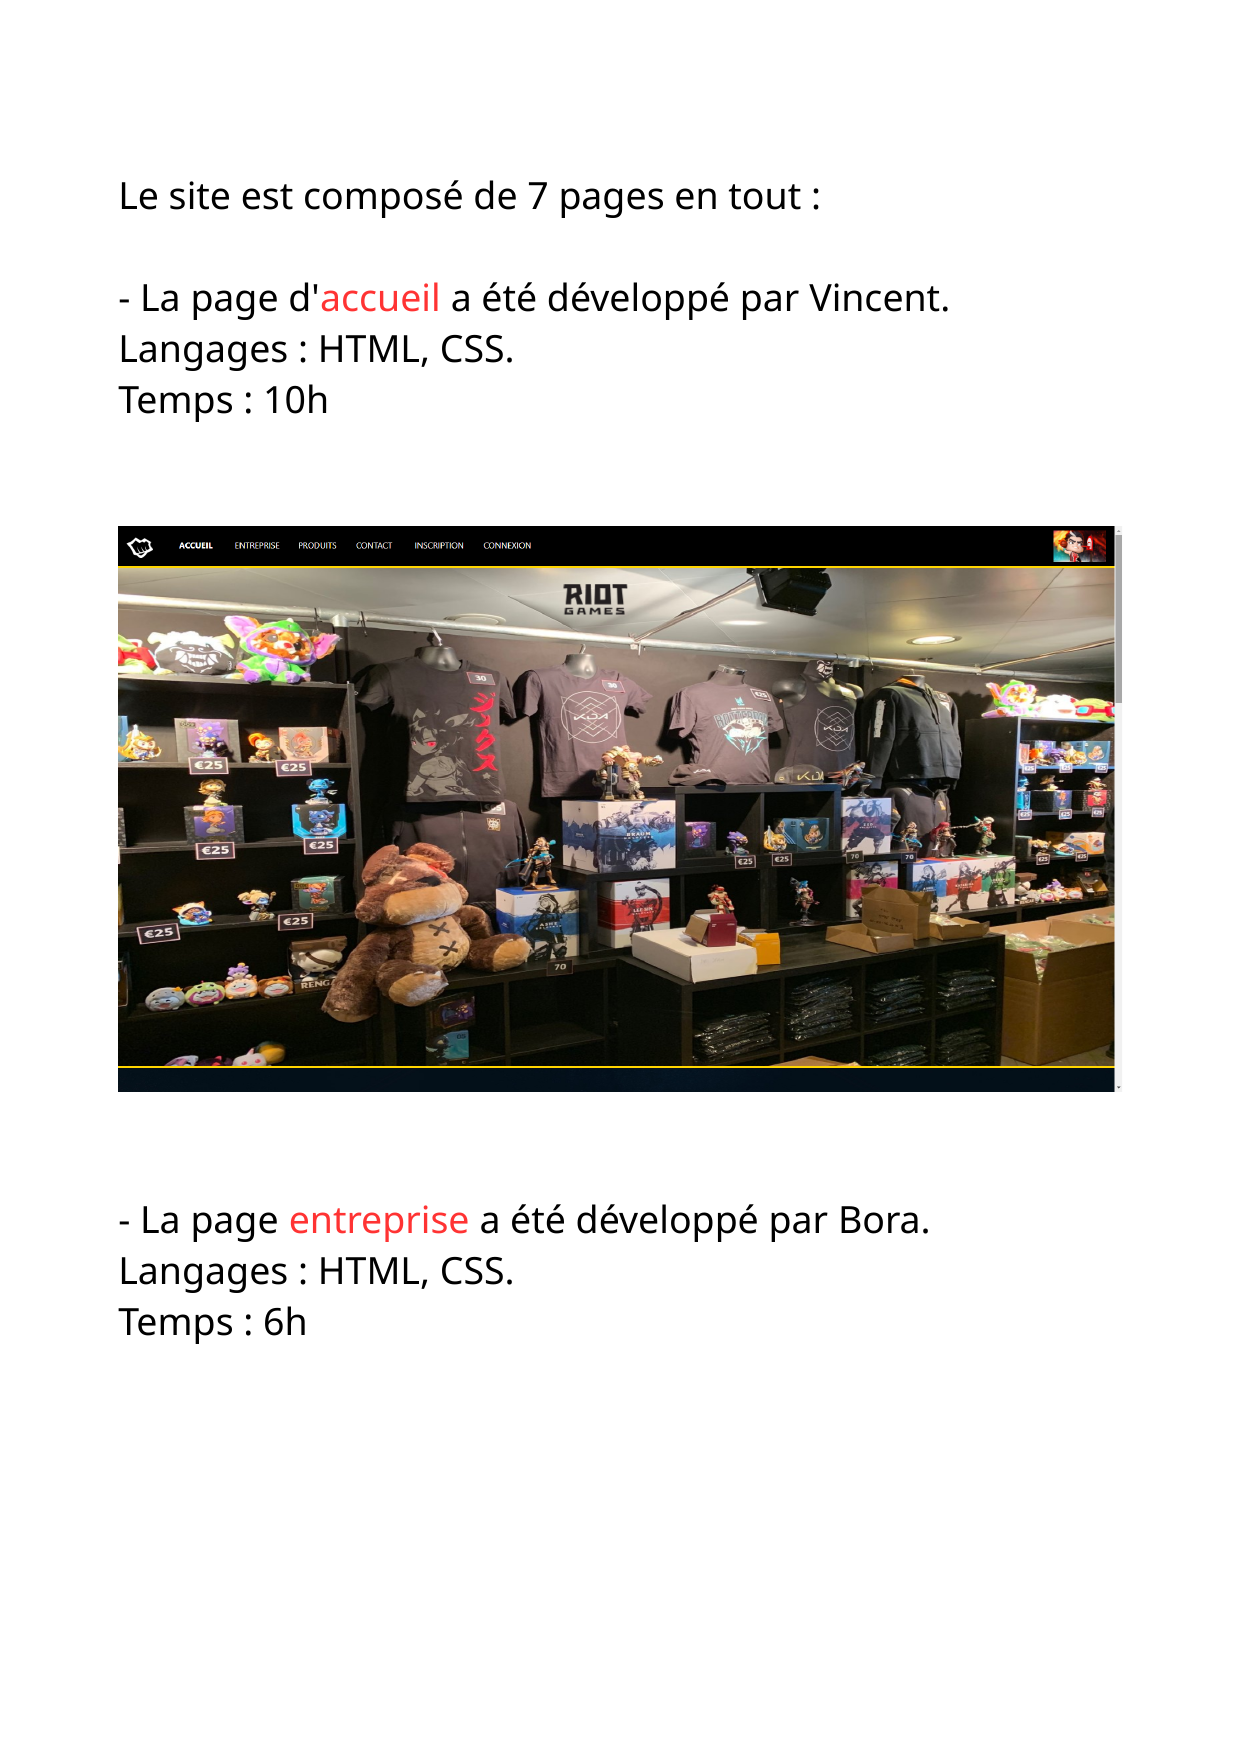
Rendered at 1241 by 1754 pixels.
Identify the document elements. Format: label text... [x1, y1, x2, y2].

text Temps : 6h [118, 1295, 1122, 1346]
text - La page d'accueil a été développé par Vincent. [118, 271, 1122, 322]
text Le site est composé de 7 pages en tout : [118, 169, 1122, 220]
text - La page entreprise a été développé par Bora. [118, 1193, 1122, 1244]
text Temps : 10h [118, 373, 1122, 424]
text Langages : HTML, CSS. [118, 322, 1122, 373]
picture [118, 526, 1123, 1092]
text Langages : HTML, CSS. [118, 1244, 1122, 1295]
